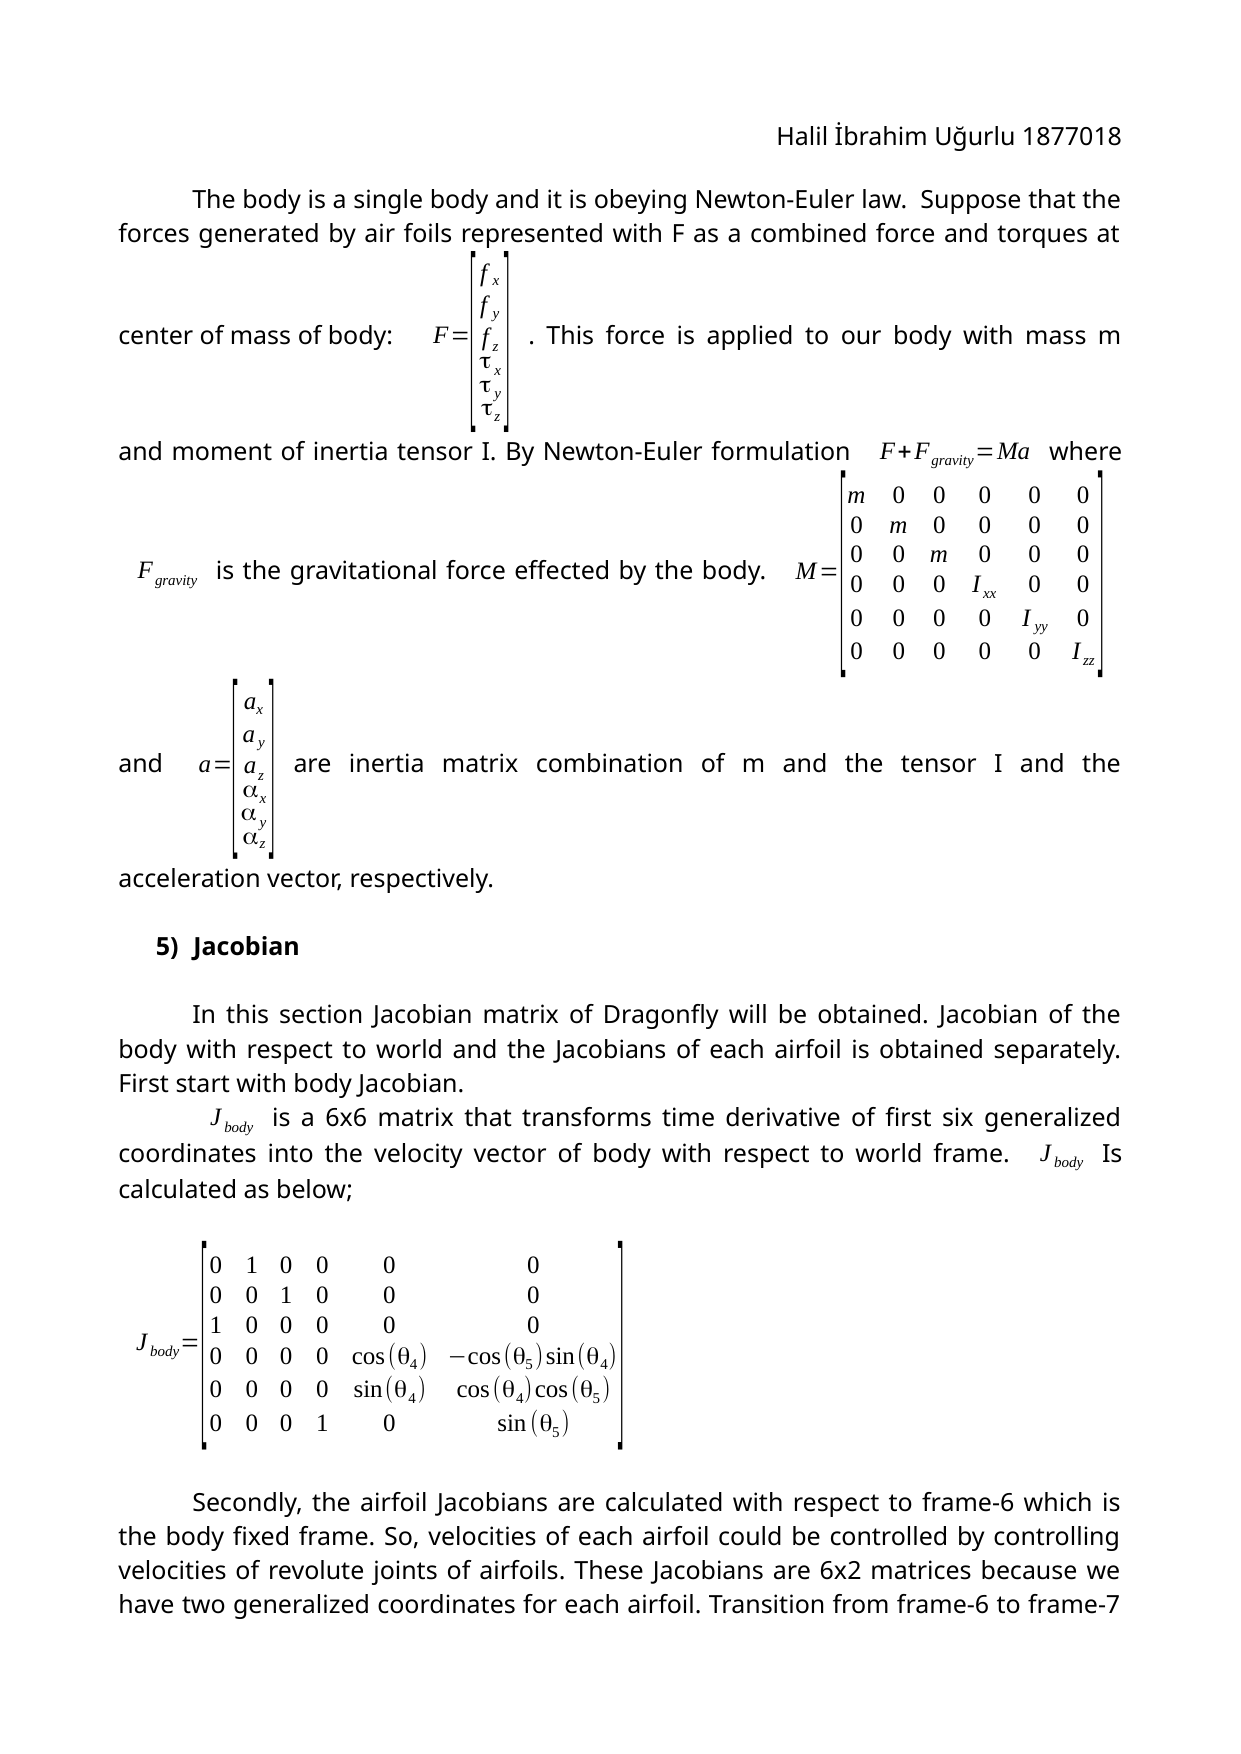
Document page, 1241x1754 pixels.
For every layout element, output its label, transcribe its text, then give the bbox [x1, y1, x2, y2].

list Jacobian [156, 929, 1122, 963]
text Secondly, the airfoil Jacobians are calculated with respect to frame-6 which is the body fixed frame. So, velocities of each airfoil could be controlled by controlling velocities of revolute joints of airfoils. These Jacobians are 6x2 matrices because we have two generalized coordinates for each airfoil. Transition from frame-6 to frame-7 [118, 1484, 1122, 1621]
text In this section Jacobian matrix of Dragonfly will be obtained. Jacobian of the body with respect to world and the Jacobians of each airfoil is obtained separately. First start with body Jacobian. [118, 997, 1122, 1099]
text is a 6x6 matrix that transforms time derivative of first six generalized coordinates into the velocity vector of body with respect to world frame. Is calculated as below; [118, 1099, 1122, 1205]
text The body is a single body and it is obeying Newton-Euler law. Suppose that the forces generated by air foils represented with F as a combined force and torques at center of mass of body: . This force is applied to our body with mass m and moment of inertia tensor I. By Newton-Euler formulation where is the gravitational force effected by the body. and are inertia matrix combination of m and the tensor I and the acceleration vector, respectively. [118, 182, 1122, 895]
